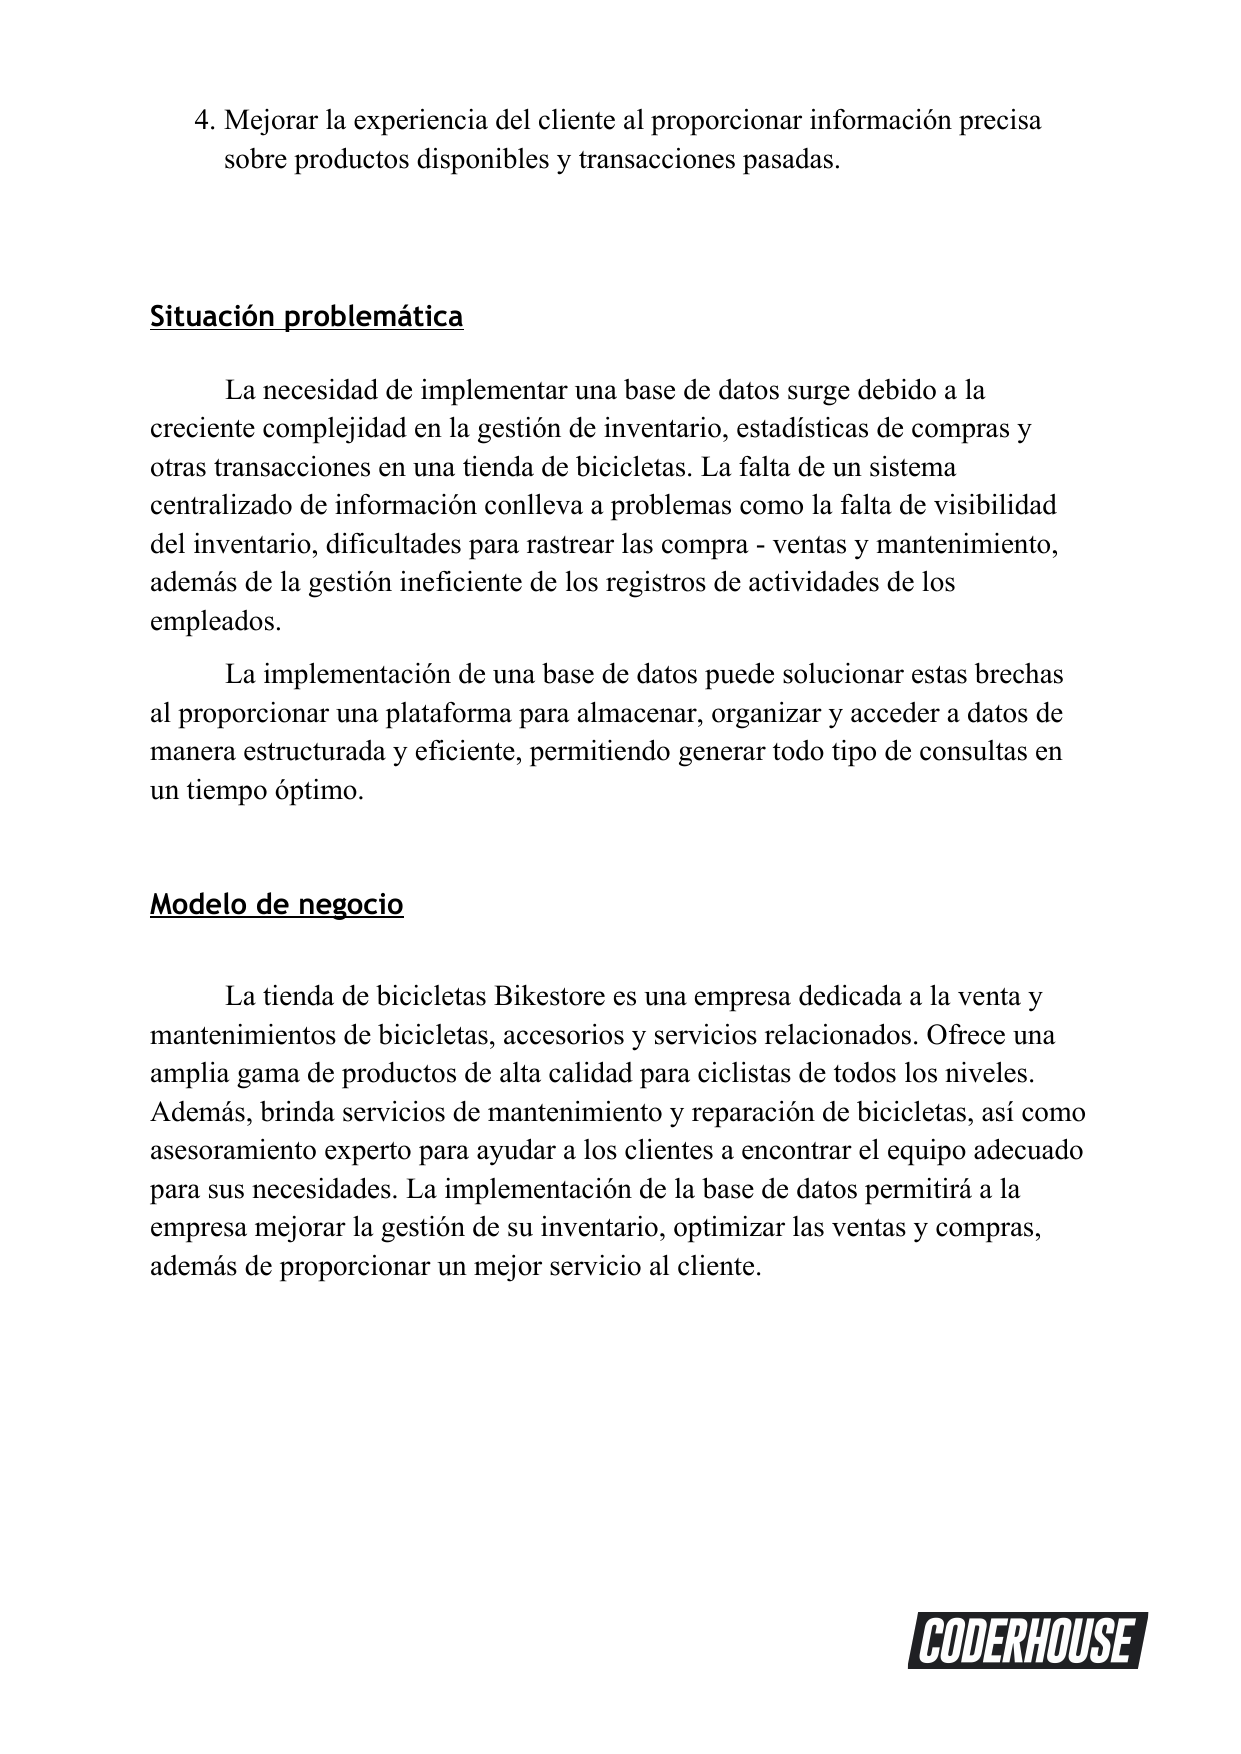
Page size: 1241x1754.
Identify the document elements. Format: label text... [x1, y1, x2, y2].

text La implementación de una base de datos puede solucionar estas brechas al proporcionar una plataforma para almacenar, organizar y acceder a datos de manera estructurada y eficiente, permitiendo generar todo tipo de consultas en un tiempo óptimo. [150, 656, 1090, 805]
list Mejorar la experiencia del cliente al proporcionar información precisa sobre productos disponibles y transacciones pasadas. [194, 102, 1090, 174]
text La tienda de bicicletas Bikestore es una empresa dedicada a la venta y mantenimientos de bicicletas, accesorios y servicios relacionados. Ofrece una amplia gama de productos de alta calidad para ciclistas de todos los niveles. Además, brinda servicios de mantenimiento y reparación de bicicletas, así como asesoramiento experto para ayudar a los clientes a encontrar el equipo adecuado para sus necesidades. La implementación de la base de datos permitirá a la empresa mejorar la gestión de su inventario, optimizar las ventas y compras, además de proporcionar un mejor servicio al cliente. [150, 978, 1090, 1282]
subtitle Situación problemática [150, 266, 1090, 333]
picture [907, 1612, 1149, 1669]
text La necesidad de implementar una base de datos surge debido a la creciente complejidad en la gestión de inventario, estadísticas de compras y otras transacciones en una tienda de bicicletas. La falta de un sistema centralizado de información conlleva a problemas como la falta de visibilidad del inventario, dificultades para rastrear las compra - ventas y mantenimiento, además de la gestión ineficiente de los registros de actividades de los empleados. [150, 372, 1090, 637]
subtitle Modelo de negocio [150, 887, 1090, 921]
